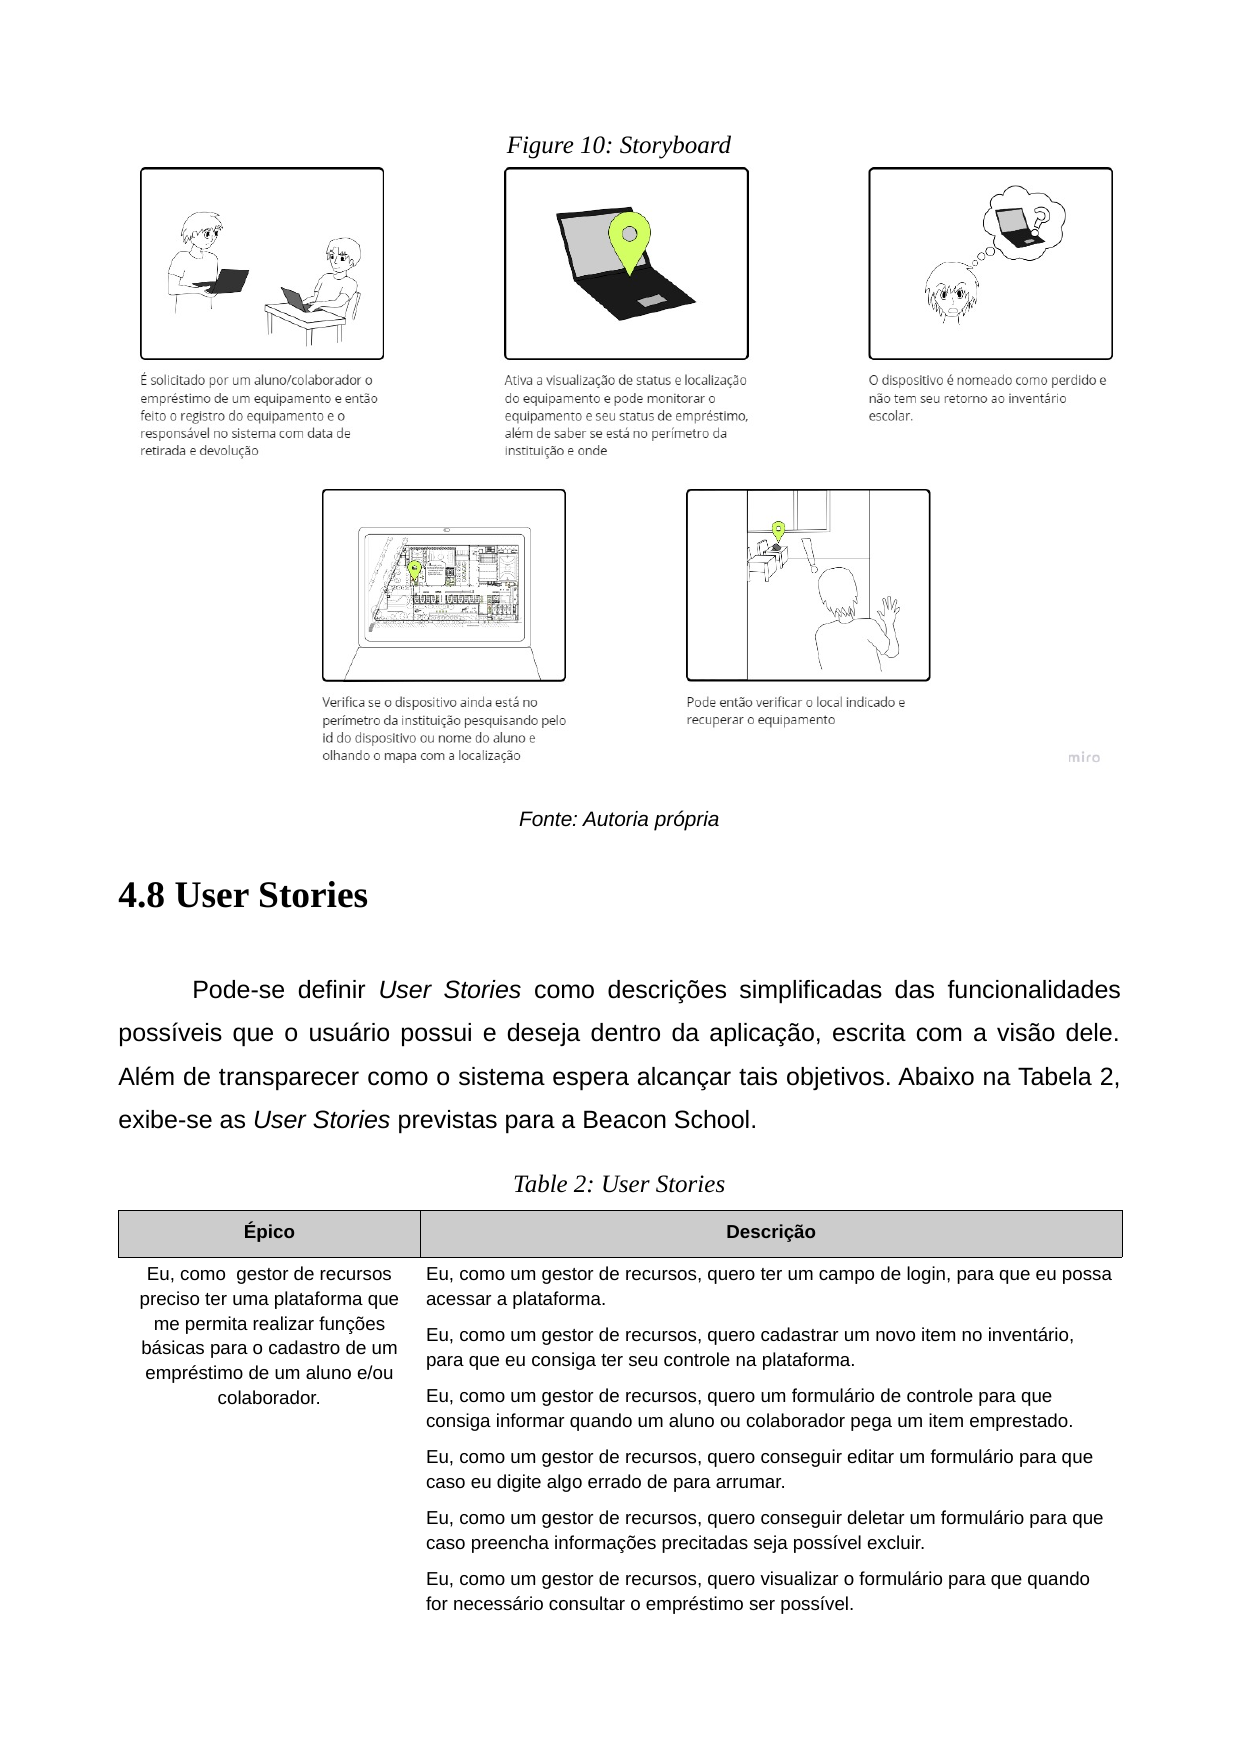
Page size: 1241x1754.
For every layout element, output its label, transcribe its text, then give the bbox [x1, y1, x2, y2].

table_cell Eu, como um gestor de recursos, quero conseguir deletar um formulário para que caso preencha informações precitadas seja possível excluir. [420, 1501, 1122, 1562]
table_cell Eu, como gestor de recursos preciso ter uma plataforma que me permita realizar funções básicas para o cadastro de um empréstimo de um aluno e/ou colaborador. [118, 1258, 420, 1623]
text Pode-se definir User Stories como descrições simplificadas das funcionalidades possíveis que o usuário possui e deseja dentro da aplicação, escrita com a visão dele. Além de transparecer como o sistema espera alcançar tais objetivos. Abaixo na Tabela 2, exibe-se as User Stories previstas para a Beacon School. [118, 975, 1122, 1133]
text [118, 118, 1122, 131]
table_cell Eu, como um gestor de recursos, quero cadastrar um novo item no inventário, para que eu consiga ter seu controle na plataforma. [420, 1318, 1122, 1379]
table_cell Eu, como um gestor de recursos, quero um formulário de controle para que consiga informar quando um aluno ou colaborador pega um item emprestado. [420, 1379, 1122, 1440]
text Figure 10: Storyboard [118, 131, 1122, 159]
text Fonte: Autoria própria [118, 785, 1122, 831]
table_cell Eu, como um gestor de recursos, quero visualizar o formulário para que quando for necessário consultar o empréstimo ser possível. [420, 1562, 1122, 1623]
table_cell Eu, como um gestor de recursos, quero conseguir editar um formulário para que caso eu digite algo errado de para arrumar. [420, 1440, 1122, 1501]
table_header Épico [119, 1211, 420, 1257]
subtitle 4.8 User Stories [118, 872, 1122, 915]
table_header Descrição [421, 1211, 1122, 1257]
picture [118, 159, 1123, 785]
table_cell Eu, como um gestor de recursos, quero ter um campo de login, para que eu possa acessar a plataforma. [420, 1258, 1122, 1318]
text Table 2: User Stories [118, 1169, 1122, 1198]
